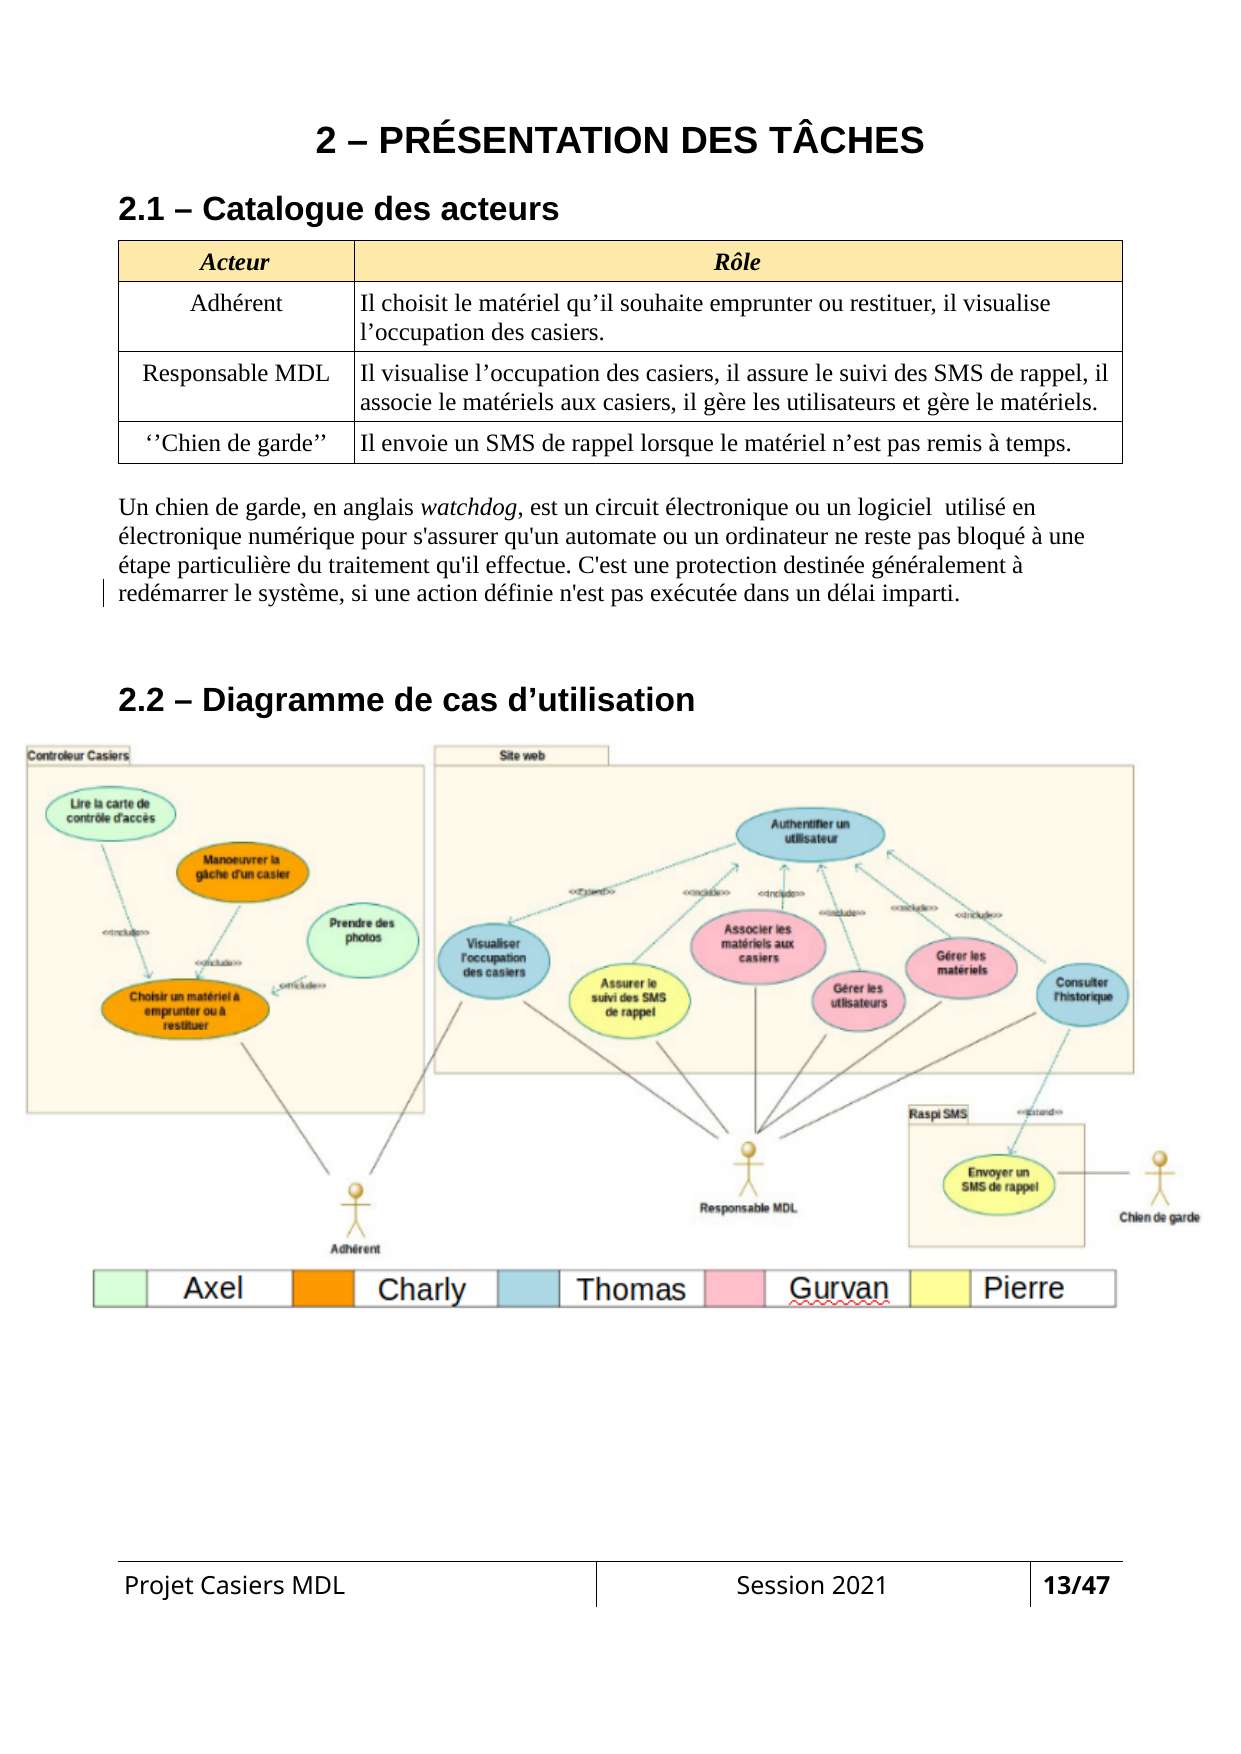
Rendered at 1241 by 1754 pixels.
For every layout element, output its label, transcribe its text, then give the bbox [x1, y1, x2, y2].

table_cell ‘’Chien de garde’’ [119, 422, 354, 462]
table_header Rôle [355, 241, 1122, 281]
table_cell Il visualise l’occupation des casiers, il assure le suivi des SMS de rappel, il associe le matériels aux casiers, il gère les utilisateurs et gère le matériels. [355, 352, 1122, 421]
picture [24, 741, 1205, 1316]
subtitle 2 – PRÉSENTATION DES TÂCHES [118, 118, 1122, 162]
table_cell Responsable MDL [119, 352, 354, 421]
text Un chien de garde, en anglais watchdog, est un circuit électronique ou un logiciel utilisé en électronique numérique pour s'assurer qu'un automate ou un ordinateur ne reste pas bloqué à une étape particulière du traitement qu'il effectue. C'est une protection destinée généralement à redémarrer le système, si une action définie n'est pas exécutée dans un délai imparti. [118, 492, 1122, 607]
subtitle 2.2 – Diagramme de cas d’utilisation [118, 679, 1122, 718]
table_header Acteur [119, 241, 354, 281]
table_cell Adhérent [119, 282, 354, 351]
table_cell Il envoie un SMS de rappel lorsque le matériel n’est pas remis à temps. [355, 422, 1122, 462]
table_cell Il choisit le matériel qu’il souhaite emprunter ou restituer, il visualise l’occupation des casiers. [355, 282, 1122, 351]
subtitle 2.1 – Catalogue des acteurs [118, 189, 1122, 227]
